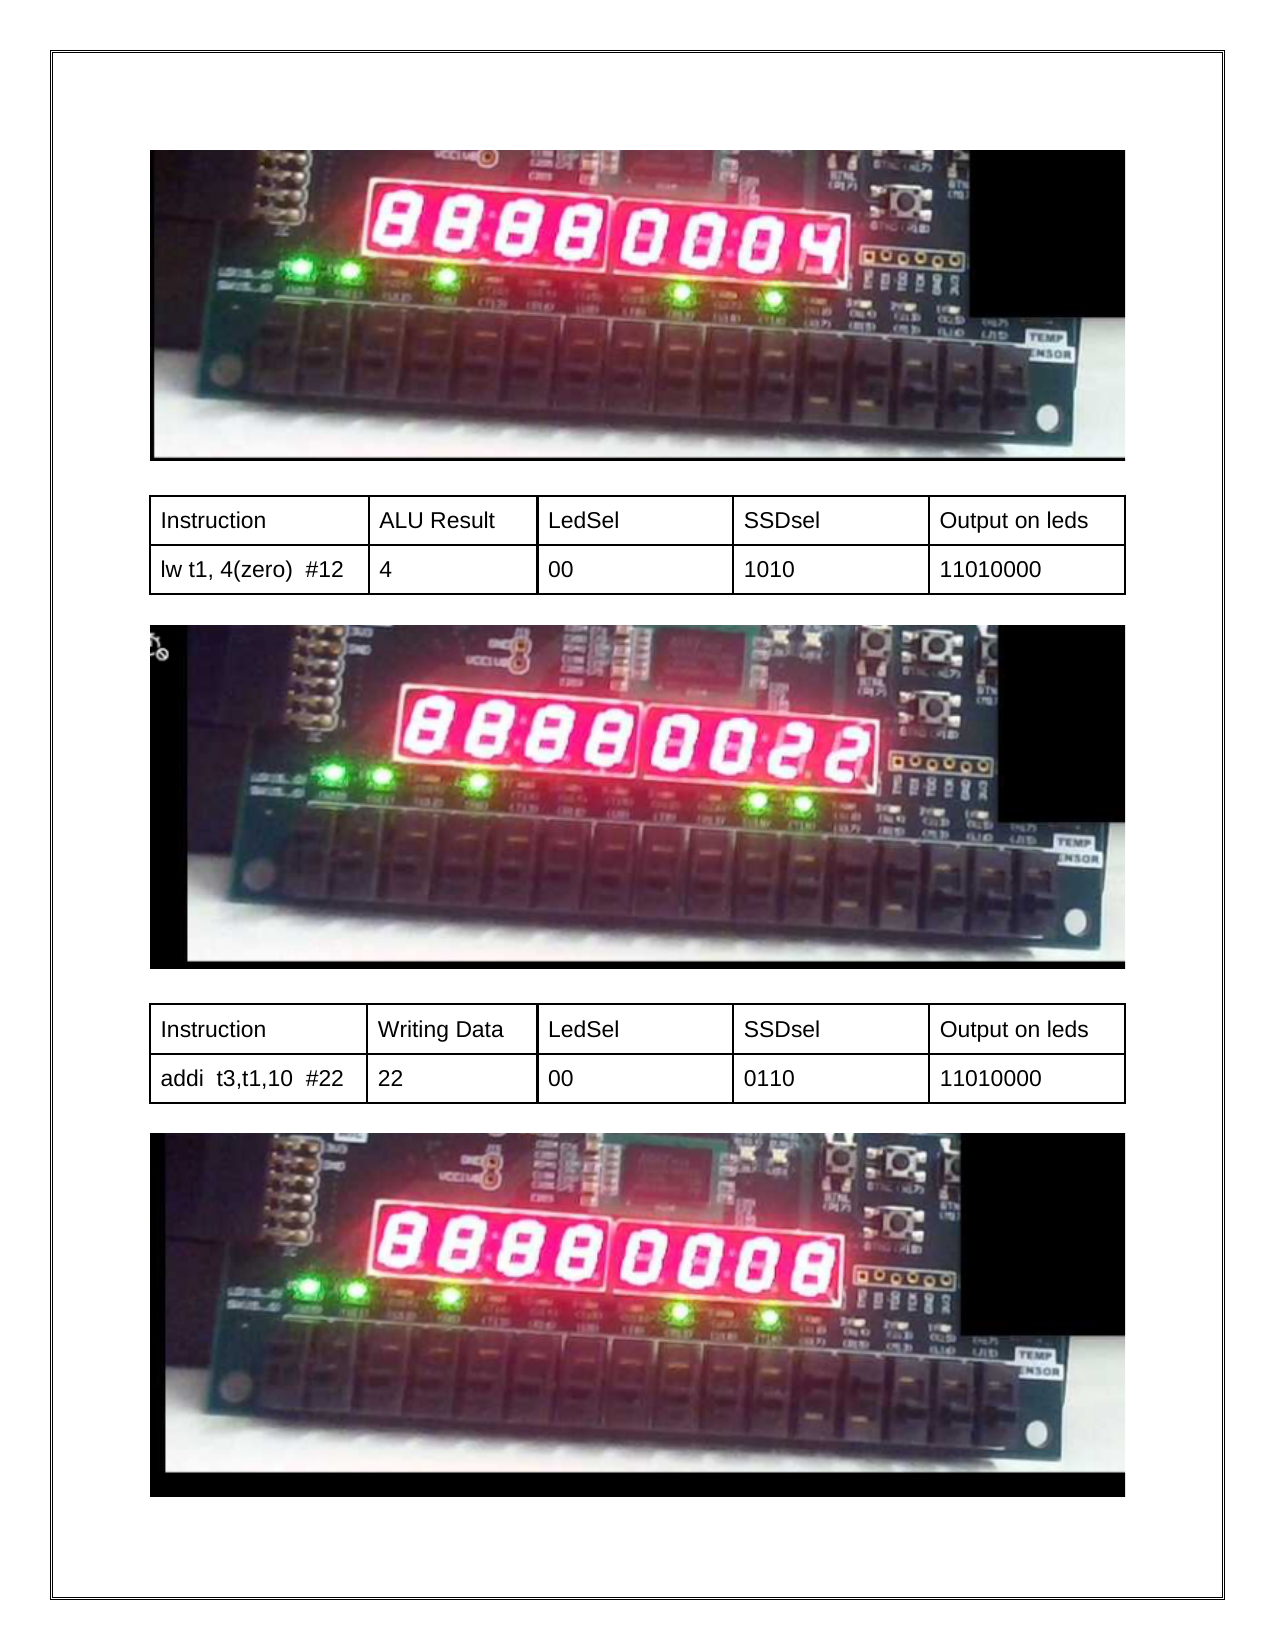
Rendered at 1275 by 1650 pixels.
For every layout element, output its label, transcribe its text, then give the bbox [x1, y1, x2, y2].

table_header Instruction [151, 497, 368, 544]
table_cell lw t1, 4(zero) #12 [151, 546, 368, 593]
table_cell 00 [539, 1055, 732, 1102]
table_cell 1010 [734, 546, 928, 593]
table_header Output on leds [930, 1005, 1124, 1052]
table_cell 4 [370, 546, 536, 593]
picture [150, 150, 1125, 461]
table_header LedSel [539, 1005, 732, 1052]
table_header ALU Result [370, 497, 536, 544]
table_header Instruction [151, 1005, 366, 1052]
picture [150, 1133, 1125, 1497]
table_header LedSel [539, 497, 732, 544]
picture [150, 625, 1125, 969]
table_cell 11010000 [930, 1055, 1124, 1102]
table_cell 22 [368, 1055, 536, 1102]
table_header Output on leds [930, 497, 1124, 544]
table_cell 00 [539, 546, 732, 593]
table_header SSDsel [734, 497, 928, 544]
table_cell 0110 [734, 1055, 928, 1102]
table_cell 11010000 [930, 546, 1124, 593]
table_cell addi t3,t1,10 #22 [151, 1055, 366, 1102]
table_header Writing Data [368, 1005, 536, 1052]
table_header SSDsel [734, 1005, 928, 1052]
